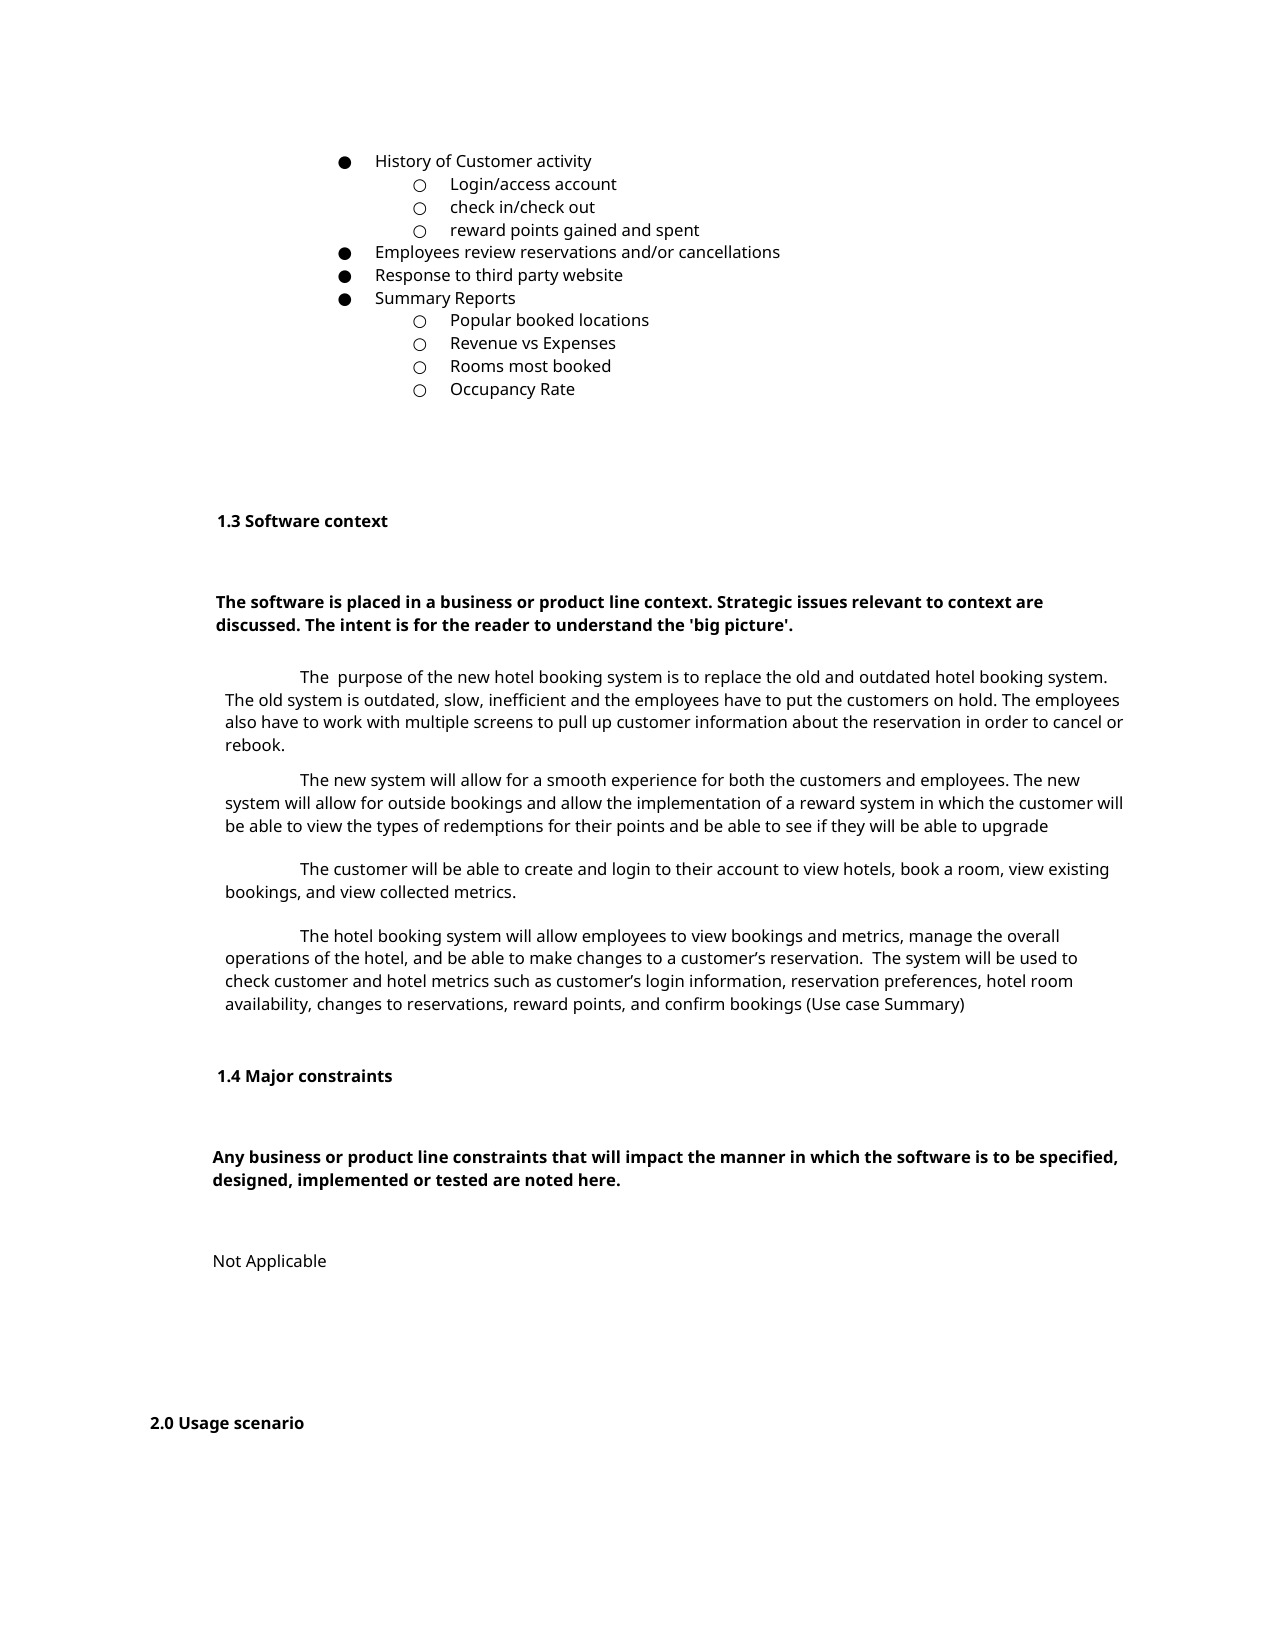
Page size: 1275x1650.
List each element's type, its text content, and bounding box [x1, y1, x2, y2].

list check in/check out [412, 195, 1125, 218]
subtitle The software is placed in a business or product line context. Strategic issues relevant to context are discussed. The intent is for the reader to understand the 'big picture'. [216, 591, 1125, 636]
list Employees review reservations and/or cancellations [337, 241, 1125, 263]
subtitle The customer will be able to create and login to their account to view hotels, book a room, view existing bookings, and view collected metrics. [225, 858, 1125, 903]
list Popular booked locations [412, 309, 1125, 332]
list Revenue vs Expenses [412, 332, 1125, 354]
subtitle The new system will allow for a smooth experience for both the customers and employees. The new system will allow for outside bookings and allow the implementation of a reward system in which the customer will be able to view the types of redemptions for their points and be able to see if they will be able to upgrade [225, 769, 1125, 837]
list Login/access account [412, 173, 1125, 195]
subtitle 1.3 Software context [212, 510, 1125, 533]
subtitle Any business or product line constraints that will impact the manner in which the software is to be specified, designed, implemented or tested are noted here. [212, 1146, 1125, 1191]
subtitle The purpose of the new hotel booking system is to replace the old and outdated hotel booking system. The old system is outdated, slow, inefficient and the employees have to put the customers on hold. The employees also have to work with multiple screens to pull up customer information about the reservation in order to cancel or rebook. [225, 666, 1125, 756]
list Response to third party website [337, 263, 1125, 286]
list History of Customer activity [337, 150, 1125, 173]
list Rooms most booked [412, 354, 1125, 377]
subtitle Not Applicable [212, 1250, 1125, 1272]
subtitle 1.4 Major constraints [212, 1065, 1125, 1088]
list Summary Reports [337, 286, 1125, 309]
subtitle The hotel booking system will allow employees to view bookings and metrics, manage the overall operations of the hotel, and be able to make changes to a customer’s reservation. The system will be used to check customer and hotel metrics such as customer’s login information, reservation preferences, hotel room availability, changes to reservations, reward points, and confirm bookings (Use case Summary) [225, 924, 1125, 1015]
subtitle 2.0 Usage scenario [150, 1412, 1125, 1434]
list reward points gained and spent [412, 218, 1125, 241]
list Occupancy Rate [412, 377, 1125, 400]
